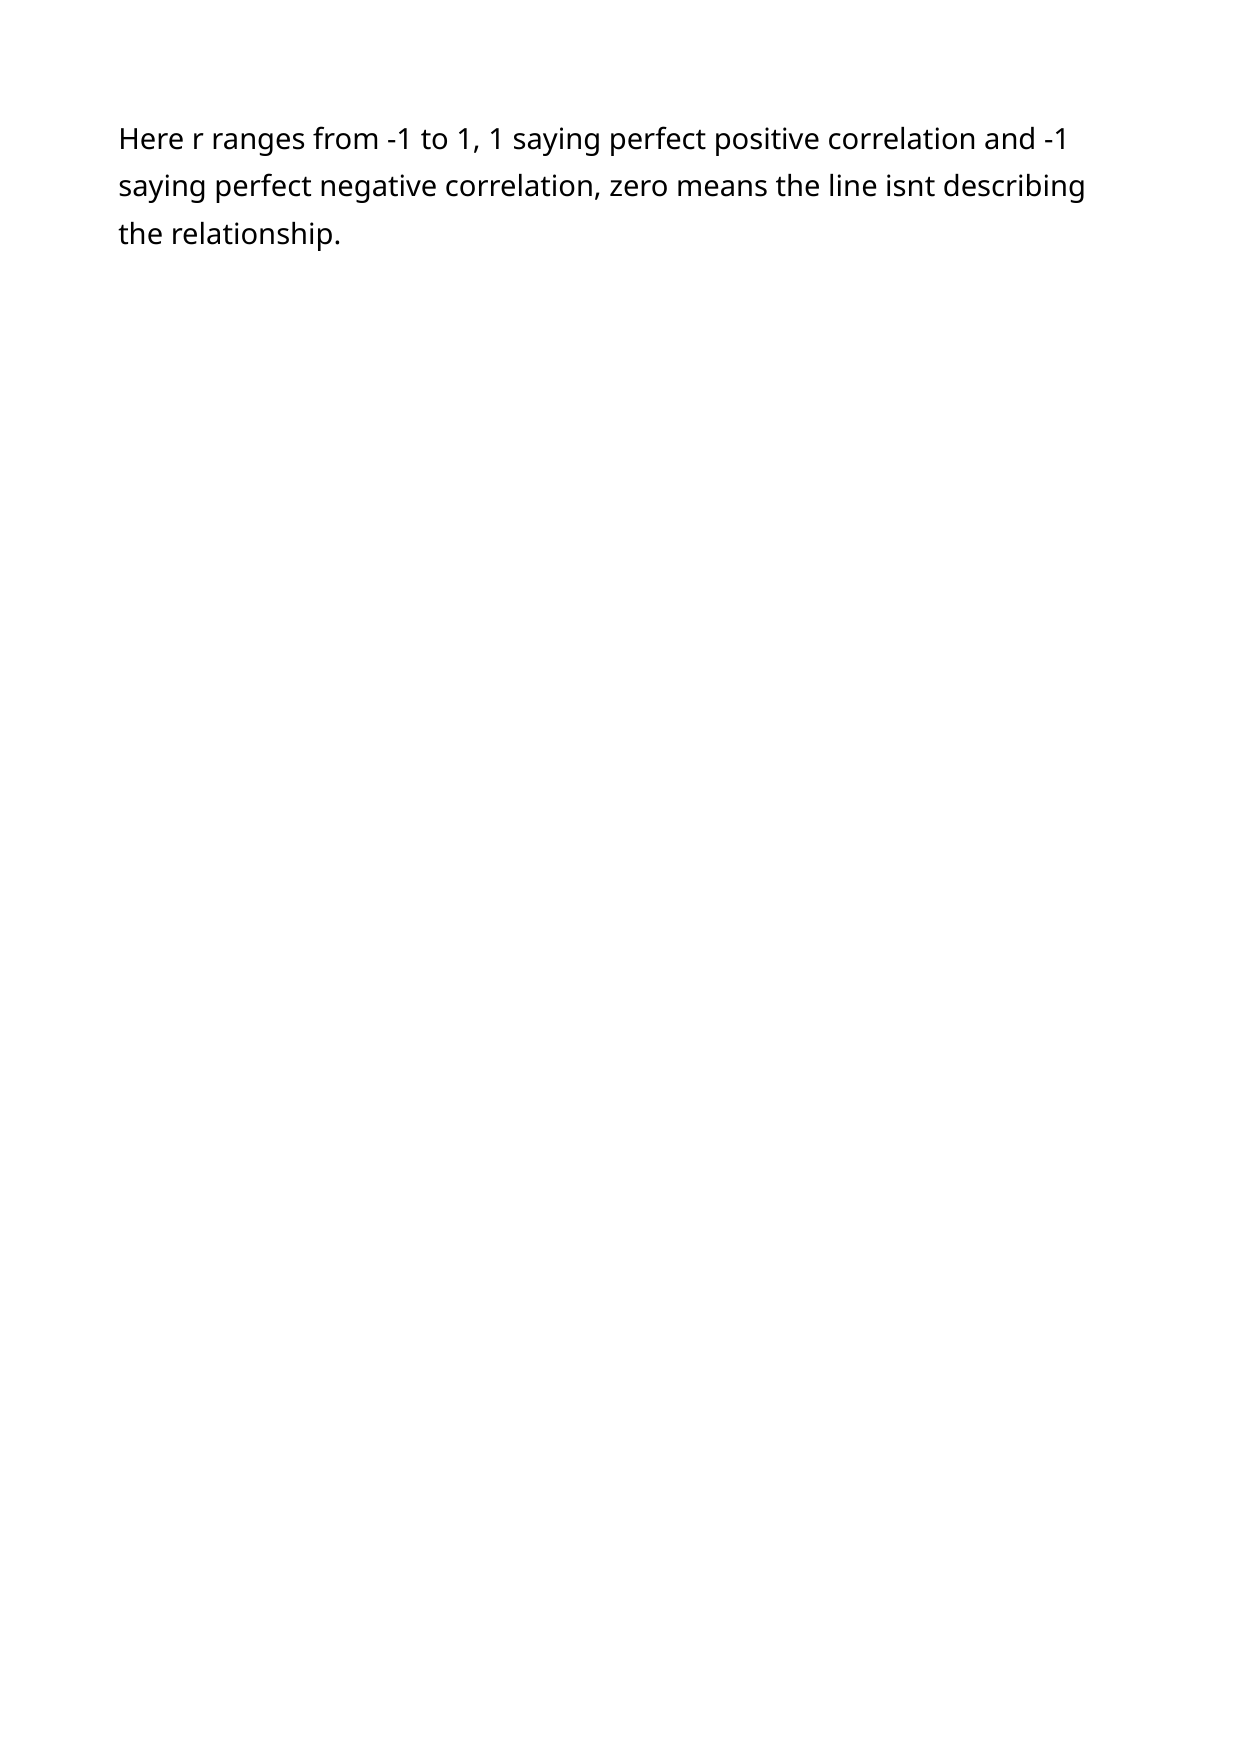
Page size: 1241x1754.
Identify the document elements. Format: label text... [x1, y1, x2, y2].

text Here r ranges from -1 to 1, 1 saying perfect positive correlation and -1 saying perfect negative correlation, zero means the line isnt describing the relationship. [118, 118, 1122, 253]
